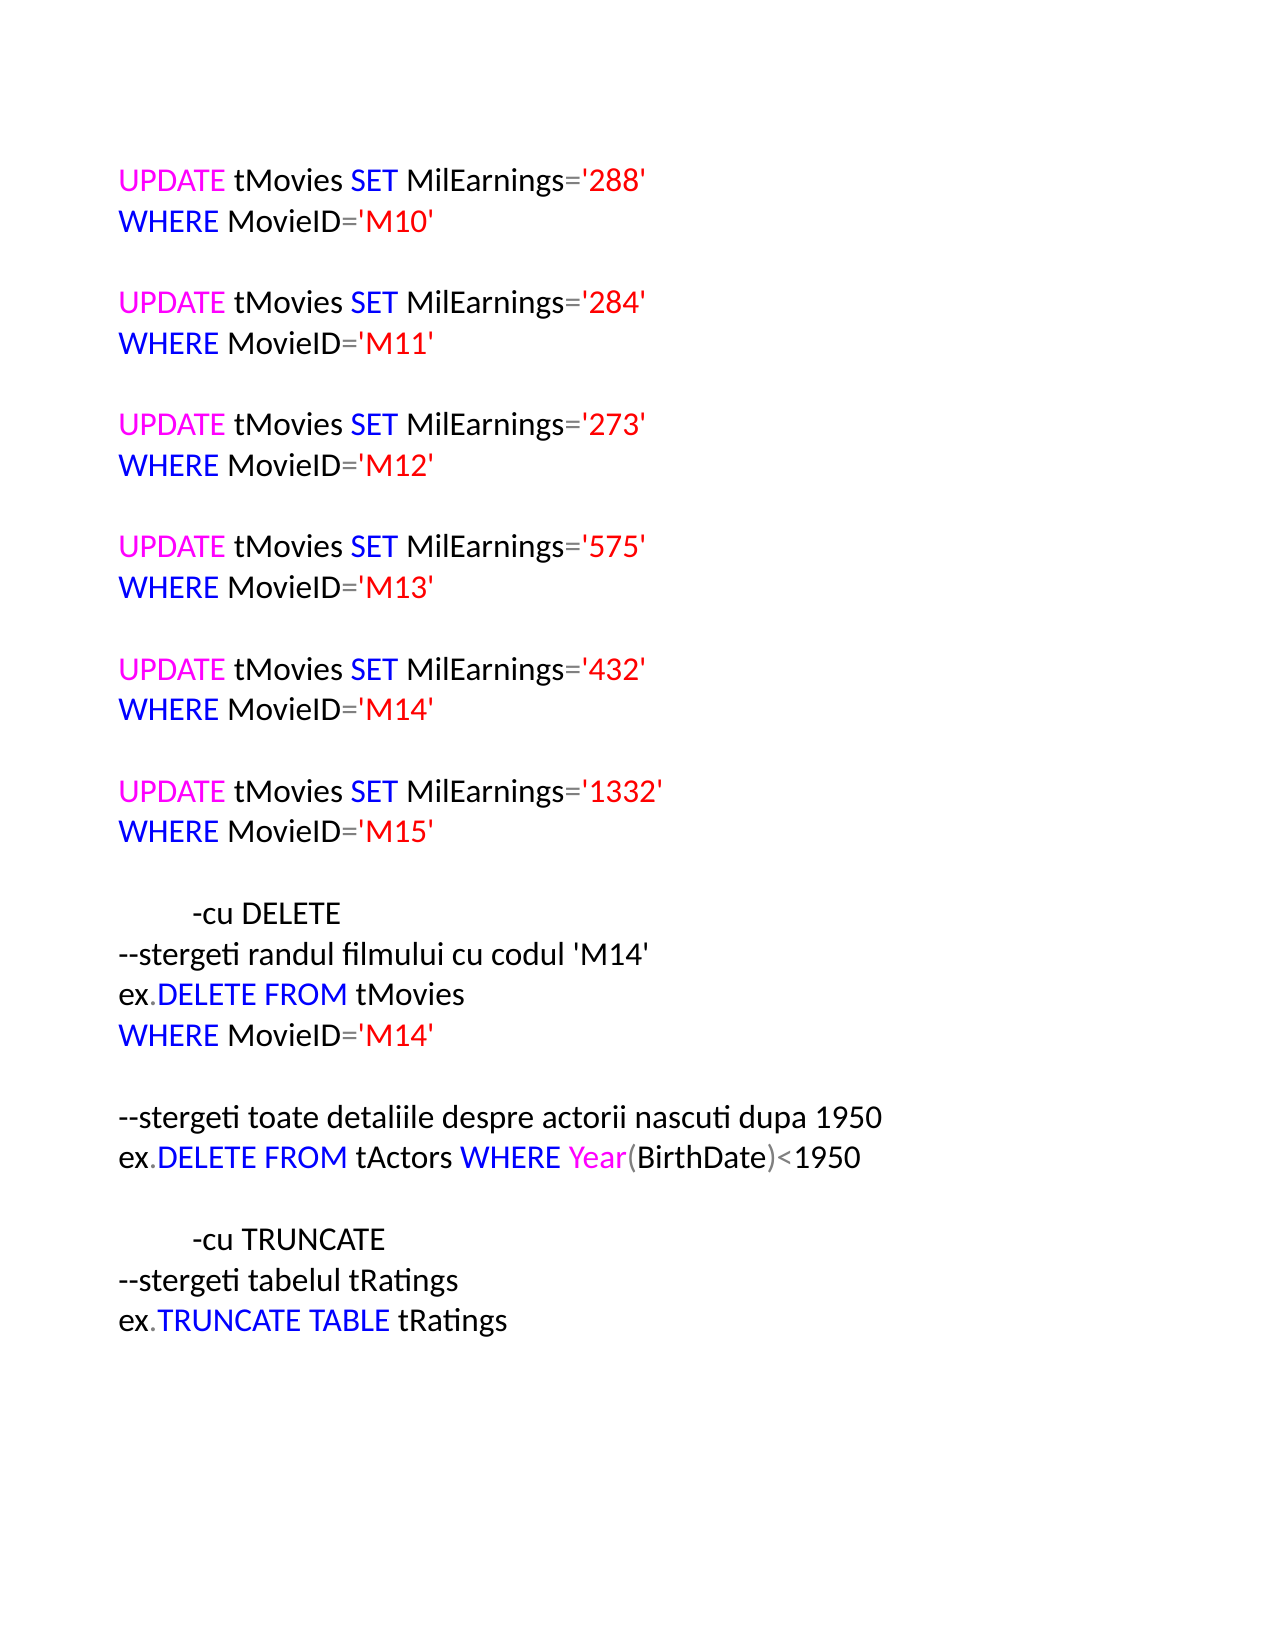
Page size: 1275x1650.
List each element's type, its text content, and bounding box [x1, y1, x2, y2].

text UPDATE tMovies SET MilEarnings='1332' [118, 770, 1157, 811]
text ex.DELETE FROM tMovies [118, 973, 1157, 1014]
text UPDATE tMovies SET MilEarnings='288' [118, 159, 1157, 199]
text WHERE MovieID='M12' [118, 444, 1157, 485]
text UPDATE tMovies SET MilEarnings='273' [118, 403, 1157, 444]
text --stergeti randul filmului cu codul 'M14' [118, 933, 1157, 973]
text -cu TRUNCATE [118, 1218, 1157, 1258]
text WHERE MovieID='M10' [118, 199, 1157, 240]
text WHERE MovieID='M13' [118, 566, 1157, 607]
text ex.DELETE FROM tActors WHERE Year(BirthDate)<1950 [118, 1136, 1157, 1177]
text WHERE MovieID='M15' [118, 811, 1157, 851]
text UPDATE tMovies SET MilEarnings='284' [118, 281, 1157, 322]
text UPDATE tMovies SET MilEarnings='575' [118, 525, 1157, 566]
text UPDATE tMovies SET MilEarnings='432' [118, 648, 1157, 688]
text --stergeti tabelul tRatings [118, 1258, 1157, 1299]
text WHERE MovieID='M14' [118, 688, 1157, 729]
text --stergeti toate detaliile despre actorii nascuti dupa 1950 [118, 1096, 1157, 1136]
text -cu DELETE [118, 892, 1157, 933]
text WHERE MovieID='M14' [118, 1014, 1157, 1055]
text WHERE MovieID='M11' [118, 322, 1157, 362]
text ex.TRUNCATE TABLE tRatings [118, 1299, 1157, 1340]
